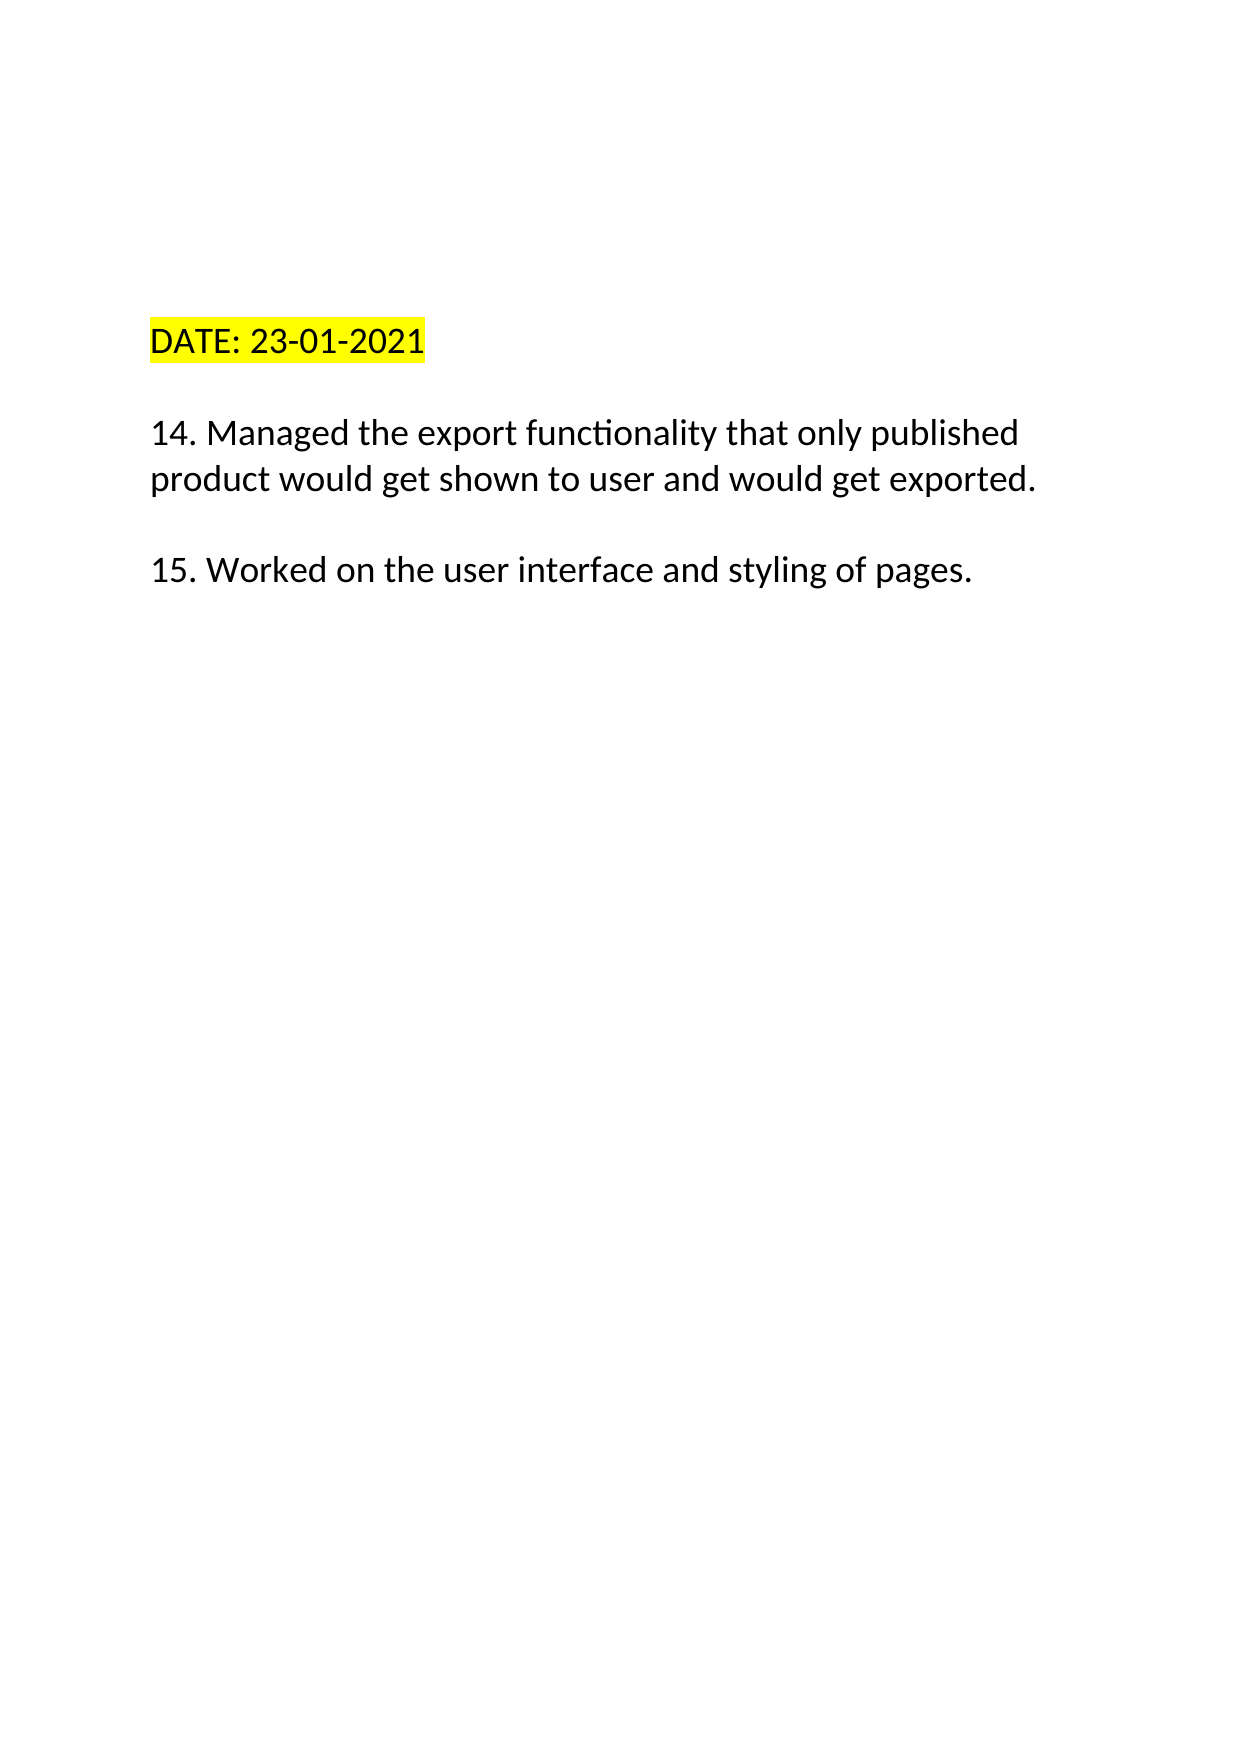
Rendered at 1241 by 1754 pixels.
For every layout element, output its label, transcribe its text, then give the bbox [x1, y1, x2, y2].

text 15. Worked on the user interface and styling of pages. [150, 546, 1090, 592]
text DATE: 23-01-2021 [150, 317, 1090, 363]
text 14. Managed the export functionality that only published product would get shown to user and would get exported. [150, 409, 1090, 500]
